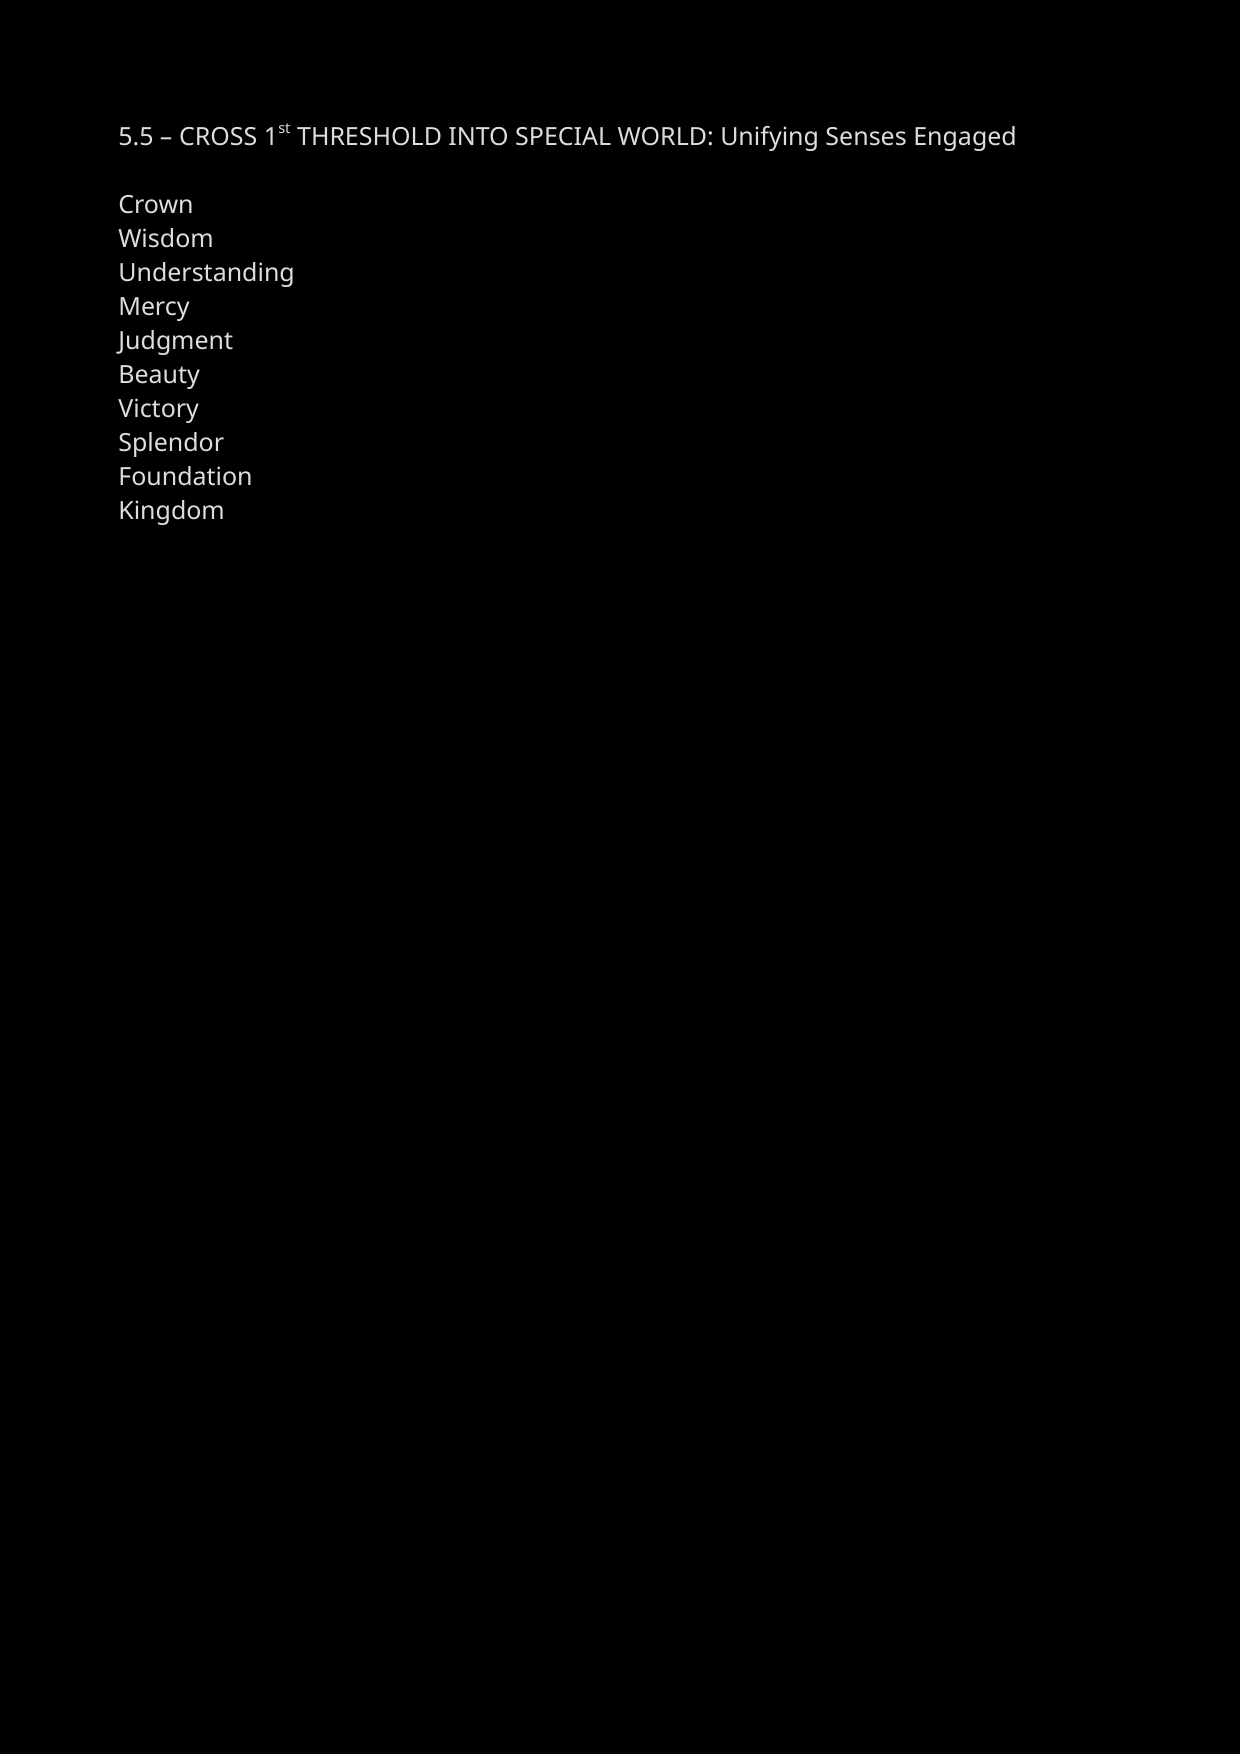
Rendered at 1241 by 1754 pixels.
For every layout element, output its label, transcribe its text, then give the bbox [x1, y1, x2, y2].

text Victory [118, 391, 1122, 425]
text Splendor [118, 425, 1122, 459]
text Kingdom [118, 493, 1122, 527]
text Beauty [118, 357, 1122, 391]
text 5.5 – CROSS 1st THRESHOLD INTO SPECIAL WORLD: Unifying Senses Engaged [118, 118, 1122, 152]
text Wisdom [118, 220, 1122, 254]
text Foundation [118, 459, 1122, 493]
text Mercy [118, 288, 1122, 322]
text Understanding [118, 254, 1122, 288]
text Crown [118, 186, 1122, 220]
text Judgment [118, 322, 1122, 357]
